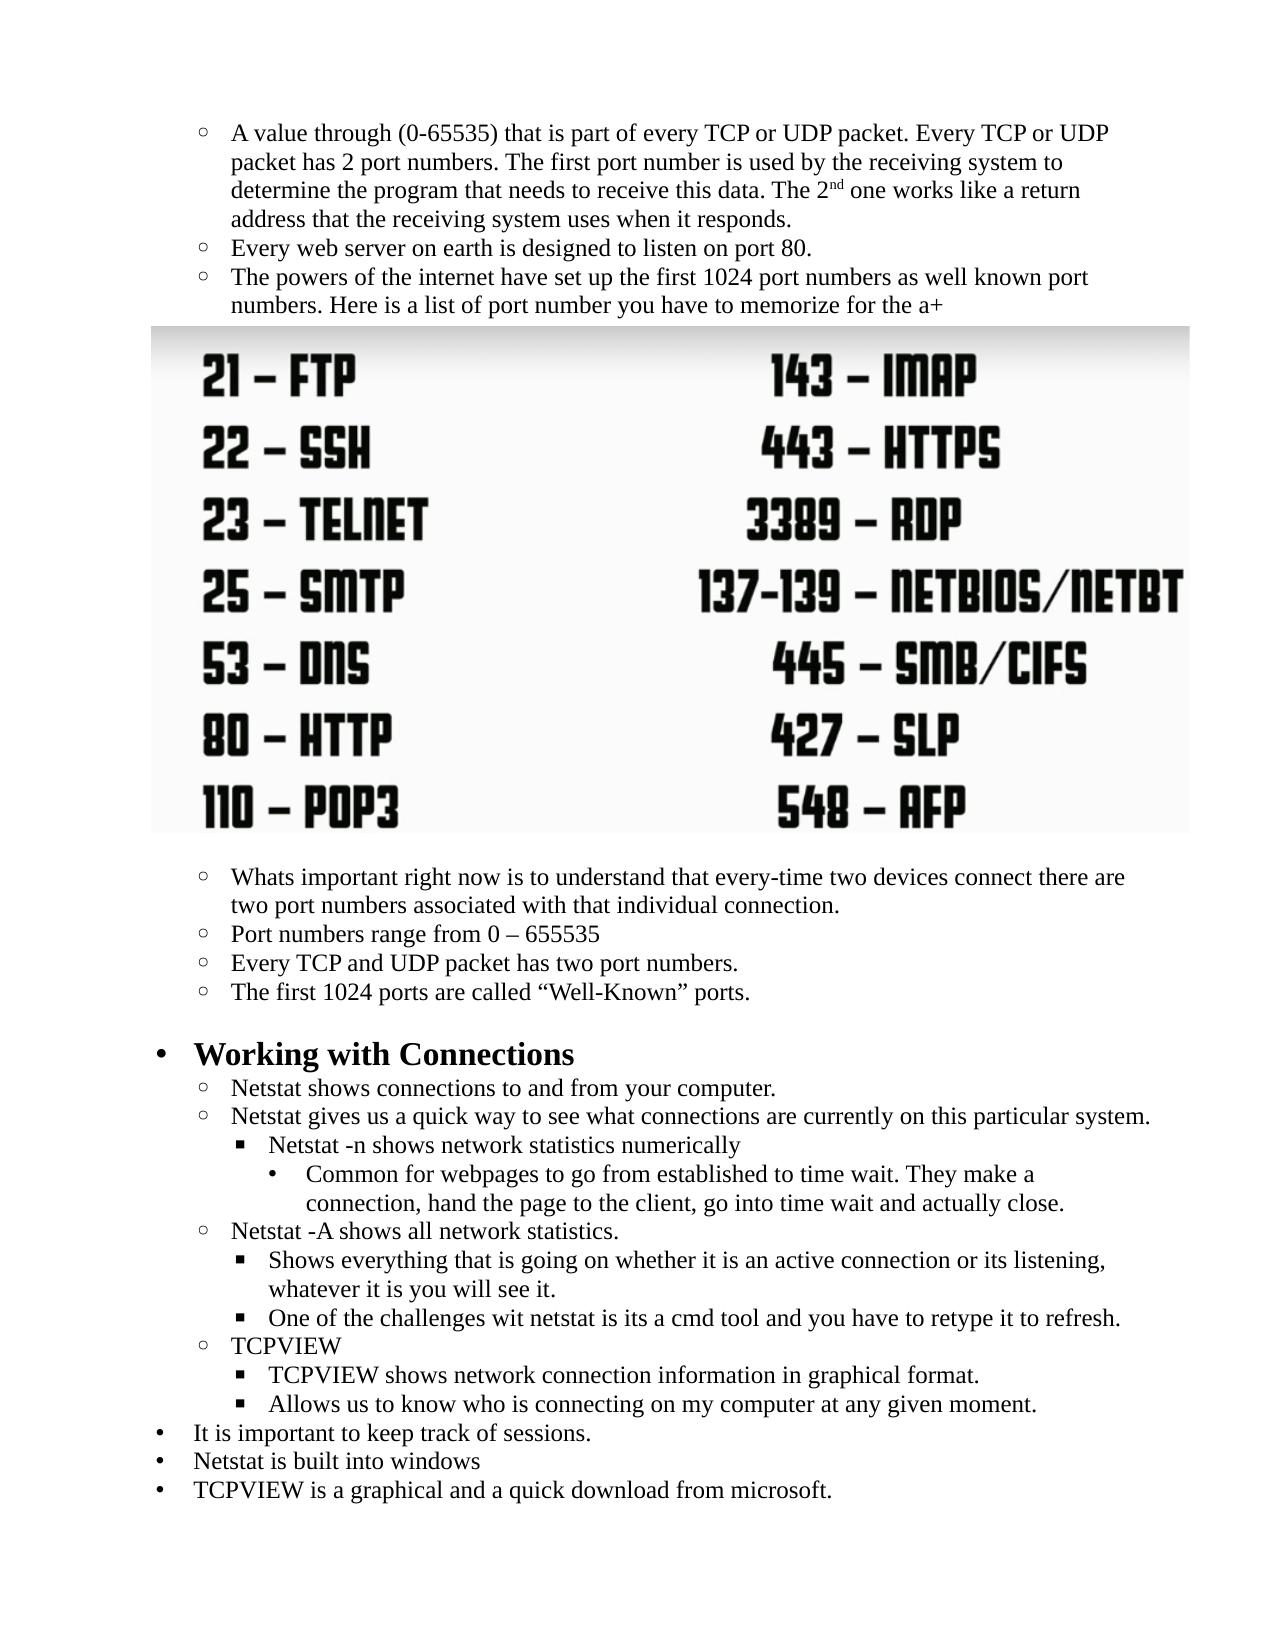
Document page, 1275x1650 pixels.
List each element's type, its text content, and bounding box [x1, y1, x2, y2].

list TCPVIEW shows network connection information in graphical format. [231, 1360, 1157, 1389]
list Netstat -A shows all network statistics. [193, 1216, 1157, 1245]
list The powers of the internet have set up the first 1024 port numbers as well known port numbers. Here is a list of port number you have to memorize for the a+ [193, 262, 1157, 319]
list Shows everything that is going on whether it is an active connection or its listening, whatever it is you will see it. [231, 1245, 1157, 1303]
list Netstat shows connections to and from your computer. [193, 1073, 1157, 1101]
list Every TCP and UDP packet has two port numbers. [193, 948, 1157, 977]
list Whats important right now is to understand that every-time two devices connect there are two port numbers associated with that individual connection. [193, 862, 1157, 919]
list Port numbers range from 0 – 655535 [193, 919, 1157, 948]
list One of the challenges wit netstat is its a cmd tool and you have to retype it to refresh. [231, 1303, 1157, 1331]
picture [151, 326, 1190, 833]
list The first 1024 ports are called “Well-Known” ports. [193, 977, 1157, 1006]
list Netstat gives us a quick way to see what connections are currently on this particular system. [193, 1101, 1157, 1130]
list Netstat -n shows network statistics numerically [231, 1130, 1157, 1159]
list Allows us to know who is connecting on my computer at any given moment. [231, 1389, 1157, 1418]
list Working with Connections [156, 1034, 1157, 1073]
list TCPVIEW is a graphical and a quick download from microsoft. [156, 1475, 1157, 1504]
list Every web server on earth is designed to listen on port 80. [193, 233, 1157, 262]
list It is important to keep track of sessions. [156, 1418, 1157, 1446]
list TCPVIEW [193, 1331, 1157, 1360]
list Netstat is built into windows [156, 1446, 1157, 1475]
list A value through (0-65535) that is part of every TCP or UDP packet. Every TCP or UDP packet has 2 port numbers. The first port number is used by the receiving system to determine the program that needs to receive this data. The 2nd one works like a return address that the receiving system uses when it responds. [193, 118, 1157, 233]
list Common for webpages to go from established to time wait. They make a connection, hand the page to the client, go into time wait and actually close. [268, 1159, 1157, 1216]
